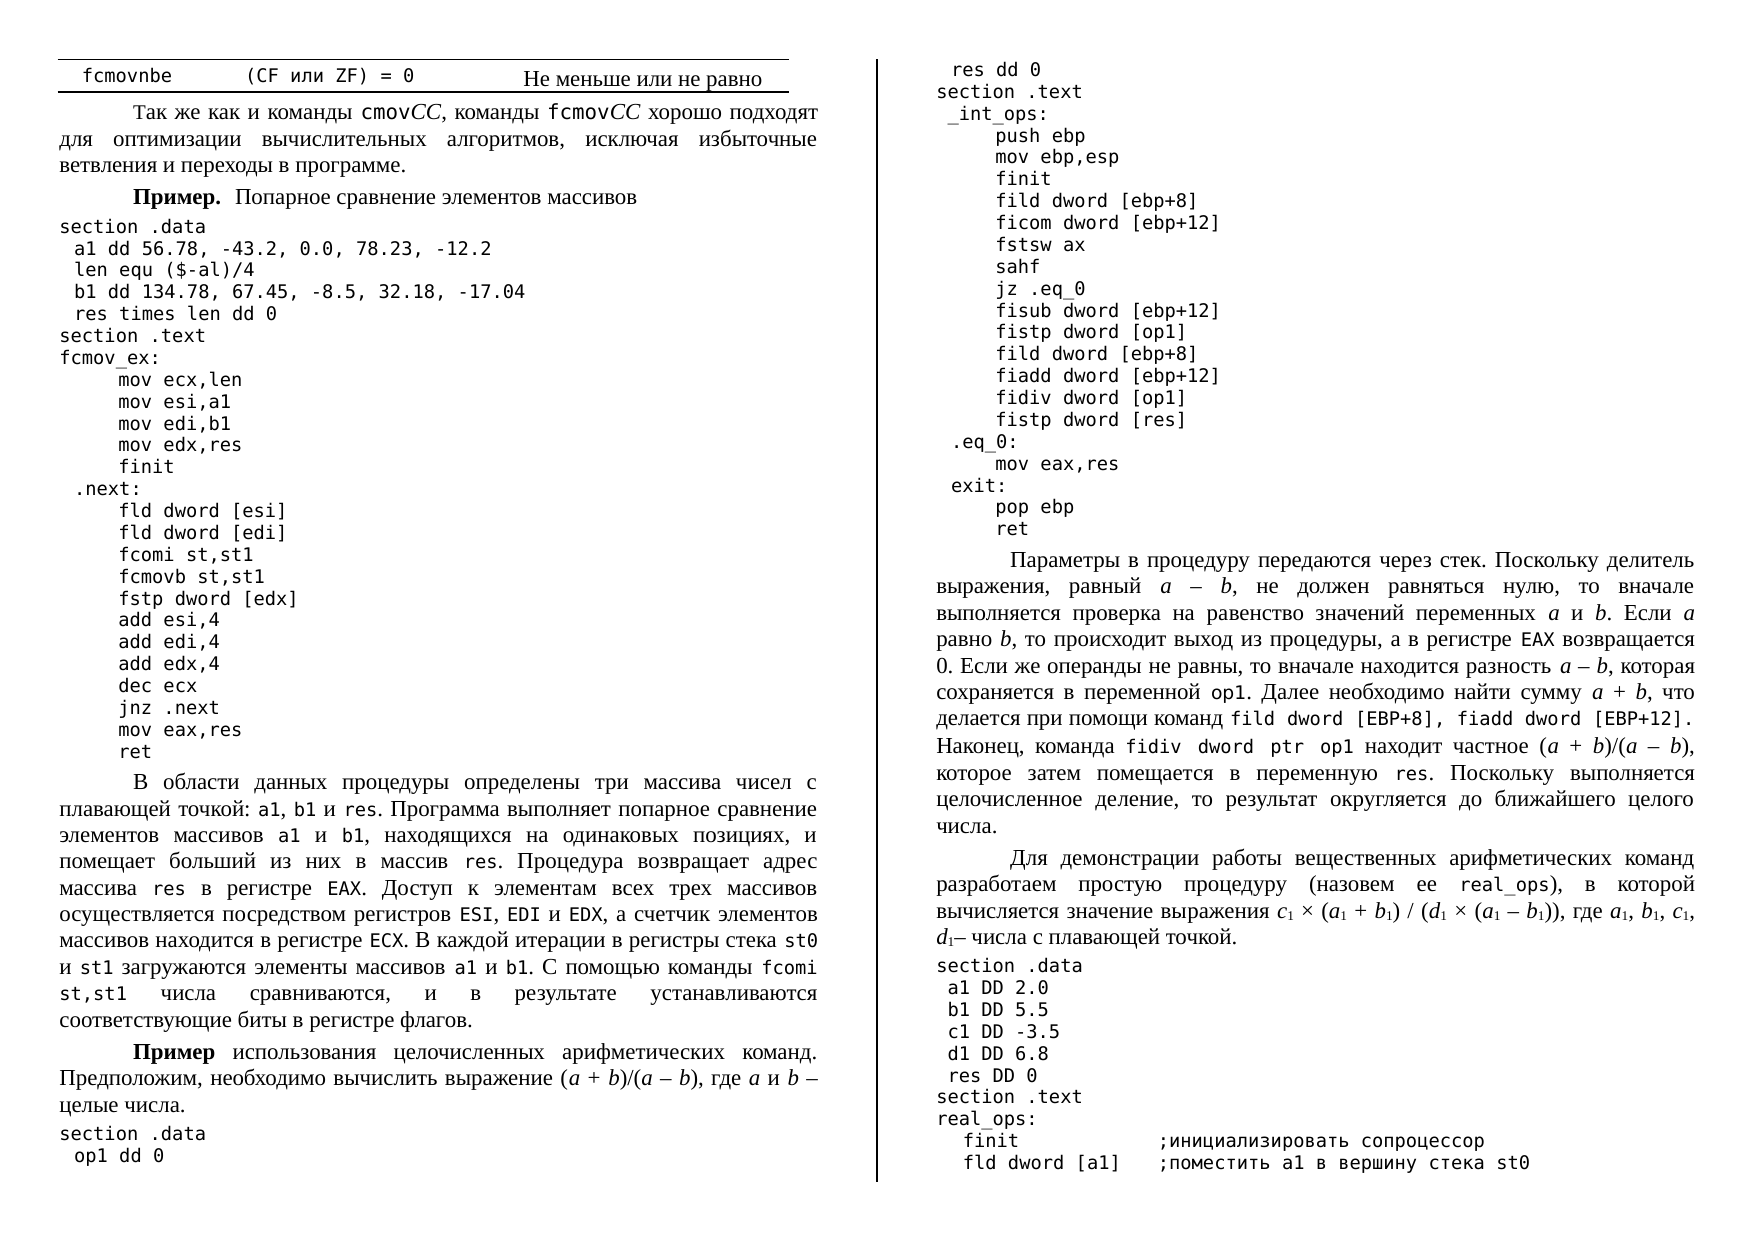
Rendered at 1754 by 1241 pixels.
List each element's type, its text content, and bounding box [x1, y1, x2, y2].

text fisub dword [ebp+12] [936, 300, 1695, 322]
text add edx,4 [59, 653, 818, 675]
text .next: [59, 478, 818, 500]
text fidiv dword [op1] [936, 387, 1695, 409]
text exit: [936, 475, 1695, 497]
text fld dword [edi] [59, 522, 818, 544]
text b1 dd 134.78, 67.45, -8.5, 32.18, -17.04 [59, 281, 818, 303]
text d1 DD 6.8 [936, 1043, 1695, 1065]
text fld dword [a1] ;поместить a1 в вершину стека st0 [933, 1152, 1695, 1174]
text mov ebp,esp [936, 147, 1695, 168]
text b1 DD 5.5 [936, 999, 1695, 1021]
text Для демонстрации работы вещественных арифметических команд разработа­ем простую процедуру (назовем ее real_ops), в которой вычисляется значение вы­ражения с1 × (а1 + b1) / (d1 × (а1 – b1)), где а1, b1, с1, d1– числа с плавающей точкой. [936, 844, 1695, 949]
text Пример использования целочисленных арифметических команд. Пред­положим, необходимо вычислить выражение (а + b)/(a – b), где а и b – целые числа. [59, 1038, 818, 1117]
text fstsw ax [936, 234, 1695, 256]
text finit [59, 456, 818, 478]
text fistp dword [res] [936, 409, 1695, 431]
text section .data [936, 955, 1695, 977]
text fild dword [ebp+8] [936, 190, 1695, 212]
text mov eax,res [59, 719, 818, 741]
text fcomi st,st1 [59, 544, 818, 566]
text jz .eq_0 [936, 278, 1695, 300]
text finit ;инициализировать сопроцессор [933, 1130, 1695, 1152]
text Пример. Попарное сравнение элементов массивов [59, 183, 818, 210]
text fcmovb st,st1 [59, 566, 818, 587]
text res DD 0 [936, 1065, 1695, 1087]
text fild dword [ebp+8] [936, 343, 1695, 365]
text len equ ($-al)/4 [59, 259, 818, 281]
text ret [936, 518, 1695, 540]
text ficom dword [ebp+12] [936, 212, 1695, 234]
text В области данных процедуры определены три массива чисел с плавающей точ­кой: a1, b1 и res. Программа выполняет попарное сравнение элементов масси­вов a1 и b1, находящихся на одинаковых позициях, и помещает больший из них в массив res. Процедура возвращает адрес массива res в регистре ЕАХ. Доступ к элементам всех трех массивов осуществляется посредством регистров ESI, EDI и EDX, а счетчик элементов массивов находится в регистре ЕСХ. В каждой итерации в регистры стека st0 и st1 загружаются элементы массивов a1 и b1. С помощью команды fcomi st,st1 числа сравниваются, и в результате устанавливаются соответствующие биты в регистре флагов. [59, 768, 818, 1032]
text a1 DD 2.0 [936, 977, 1695, 999]
text section .data [59, 216, 818, 237]
table_cell (CF или ZF) = 0 [226, 60, 511, 91]
text section .data [59, 1123, 818, 1145]
text real_ops: [936, 1108, 1695, 1130]
text Так же как и команды cmovCC, команды fcmovCC хорошо подходят для оптими­зации вычислительных алгоритмов, исключая избыточные ветвления и переходы в программе. [59, 98, 818, 177]
text fistp dword [op1] [936, 322, 1695, 343]
text fstp dword [edx] [59, 587, 818, 609]
text section .text [59, 325, 818, 347]
text .eq_0: [936, 431, 1695, 453]
text mov edx,res [59, 434, 818, 456]
text mov esi,a1 [59, 391, 818, 412]
text mov ecx,len [59, 369, 818, 391]
text res dd 0 [936, 59, 1695, 81]
text jnz .next [59, 697, 818, 719]
text a1 dd 56.78, -43.2, 0.0, 78.23, -12.2 [59, 237, 818, 259]
text mov eax,res [936, 453, 1695, 475]
text Параметры в процедуру передаются через стек. Поскольку делитель выражения, равный a – b, не должен равняться нулю, то вначале выполняется проверка на ра­венство значений переменных а и b. Если а равно b, то происходит выход из процедуры, а в регистре ЕАХ возвраща­ется 0. Если же операнды не равны, то вначале находится разность a – b, которая сохраняется в переменной op1. Далее необходимо найти сумму а + b, что делается при помощи команд fild dword [ЕВР+8], fiadd dword [ЕВР+12]. Наконец, команда fidiv dword ptr op1 находит частное (a + b)/(a – b), которое затем помещается в переменную res. Поскольку выполняется целочисленное де­ление, то результат округляется до ближайшего целого числа. [936, 546, 1695, 838]
text pop ebp [936, 497, 1695, 518]
text sahf [936, 256, 1695, 278]
text _int_ops: [936, 103, 1695, 125]
text add esi,4 [59, 609, 818, 631]
table_cell fcmovnbe [58, 60, 226, 91]
text section .text [936, 1087, 1695, 1108]
text ret [59, 741, 818, 762]
text fld dword [esi] [59, 500, 818, 522]
text dec ecx [59, 675, 818, 697]
table_cell Не меньше или не равно [511, 60, 789, 91]
text section .text [936, 81, 1695, 103]
text c1 DD -3.5 [936, 1021, 1695, 1043]
text op1 dd 0 [59, 1145, 818, 1167]
text mov edi,b1 [59, 412, 818, 434]
text fcmov_ex: [59, 347, 818, 369]
text fiadd dword [ebp+12] [936, 365, 1695, 387]
text push ebp [936, 125, 1695, 147]
text res times len dd 0 [59, 303, 818, 325]
text add edi,4 [59, 631, 818, 653]
text finit [936, 168, 1695, 190]
